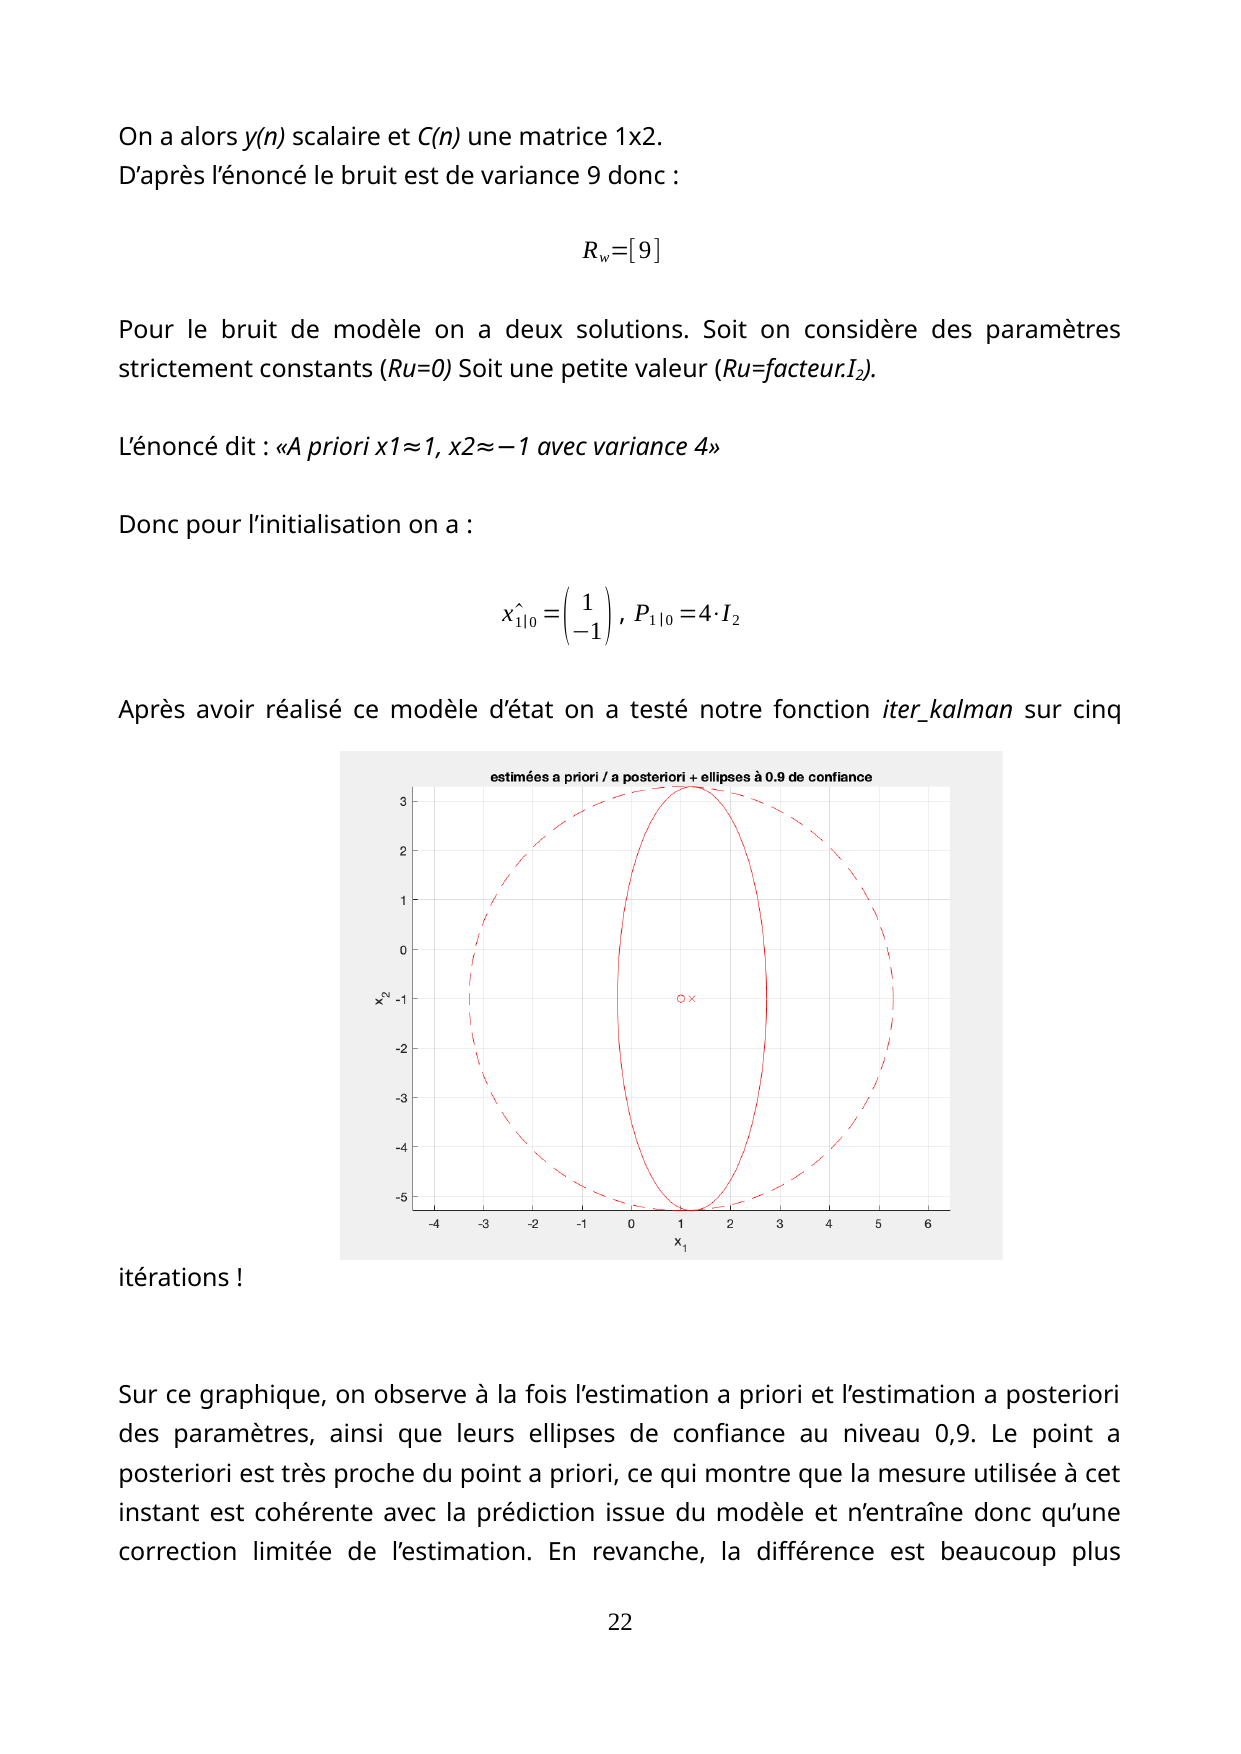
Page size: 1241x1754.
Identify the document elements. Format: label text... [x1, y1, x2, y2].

text Après avoir réalisé ce modèle d’état on a testé notre fonction iter_kalman sur cinq itérations ! [118, 692, 1122, 1293]
text On a alors y(n) scalaire et C(n) une matrice 1x2. [118, 118, 1122, 152]
picture [339, 751, 1003, 1260]
text , [118, 585, 1122, 648]
text Sur ce graphique, on observe à la fois l’estimation a priori et l’estimation a posteriori des paramètres, ainsi que leurs ellipses de confiance au niveau 0,9. Le point a posteriori est très proche du point a priori, ce qui montre que la mesure utilisée à cet instant est cohérente avec la prédiction issue du modèle et n’entraîne donc qu’une correction limitée de l’estimation. En revanche, la différence est beaucoup plus [118, 1377, 1122, 1568]
text Donc pour l’initialisation on a : [118, 507, 1122, 541]
text Pour le bruit de modèle on a deux solutions. Soit on considère des paramètres strictement constants (Ru=0) Soit une petite valeur (Ru=facteur.I2). [118, 311, 1122, 384]
text L’énoncé dit : «A priori x1≈1, x2≈−1 avec variance 4» [118, 429, 1122, 463]
text D’après l’énoncé le bruit est de variance 9 donc : [118, 157, 1122, 191]
